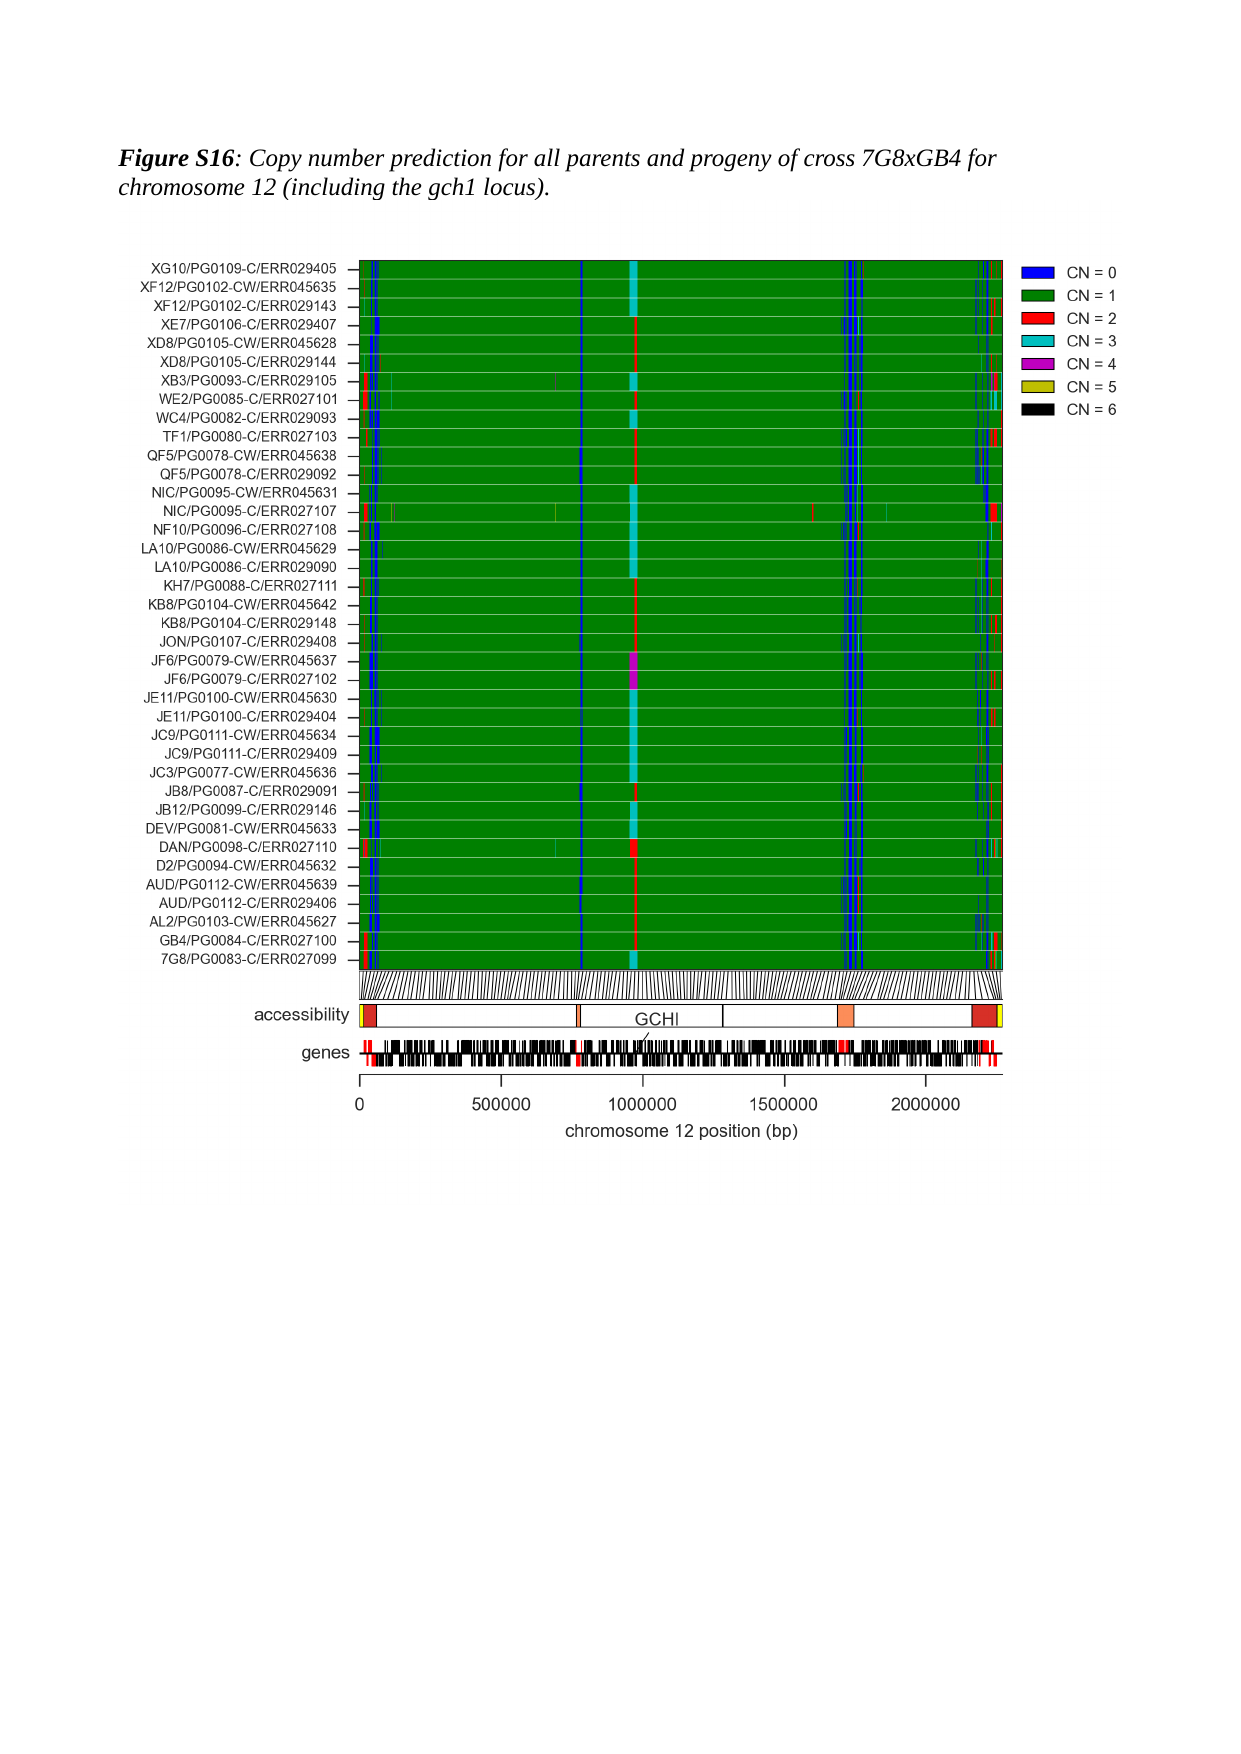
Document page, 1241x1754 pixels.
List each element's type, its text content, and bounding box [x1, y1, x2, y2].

picture [118, 200, 1123, 1205]
text Figure S16: Copy number prediction for all parents and progeny of cross 7G8xGB4 for chromosome 12 (including the gch1 locus). [118, 143, 1122, 200]
